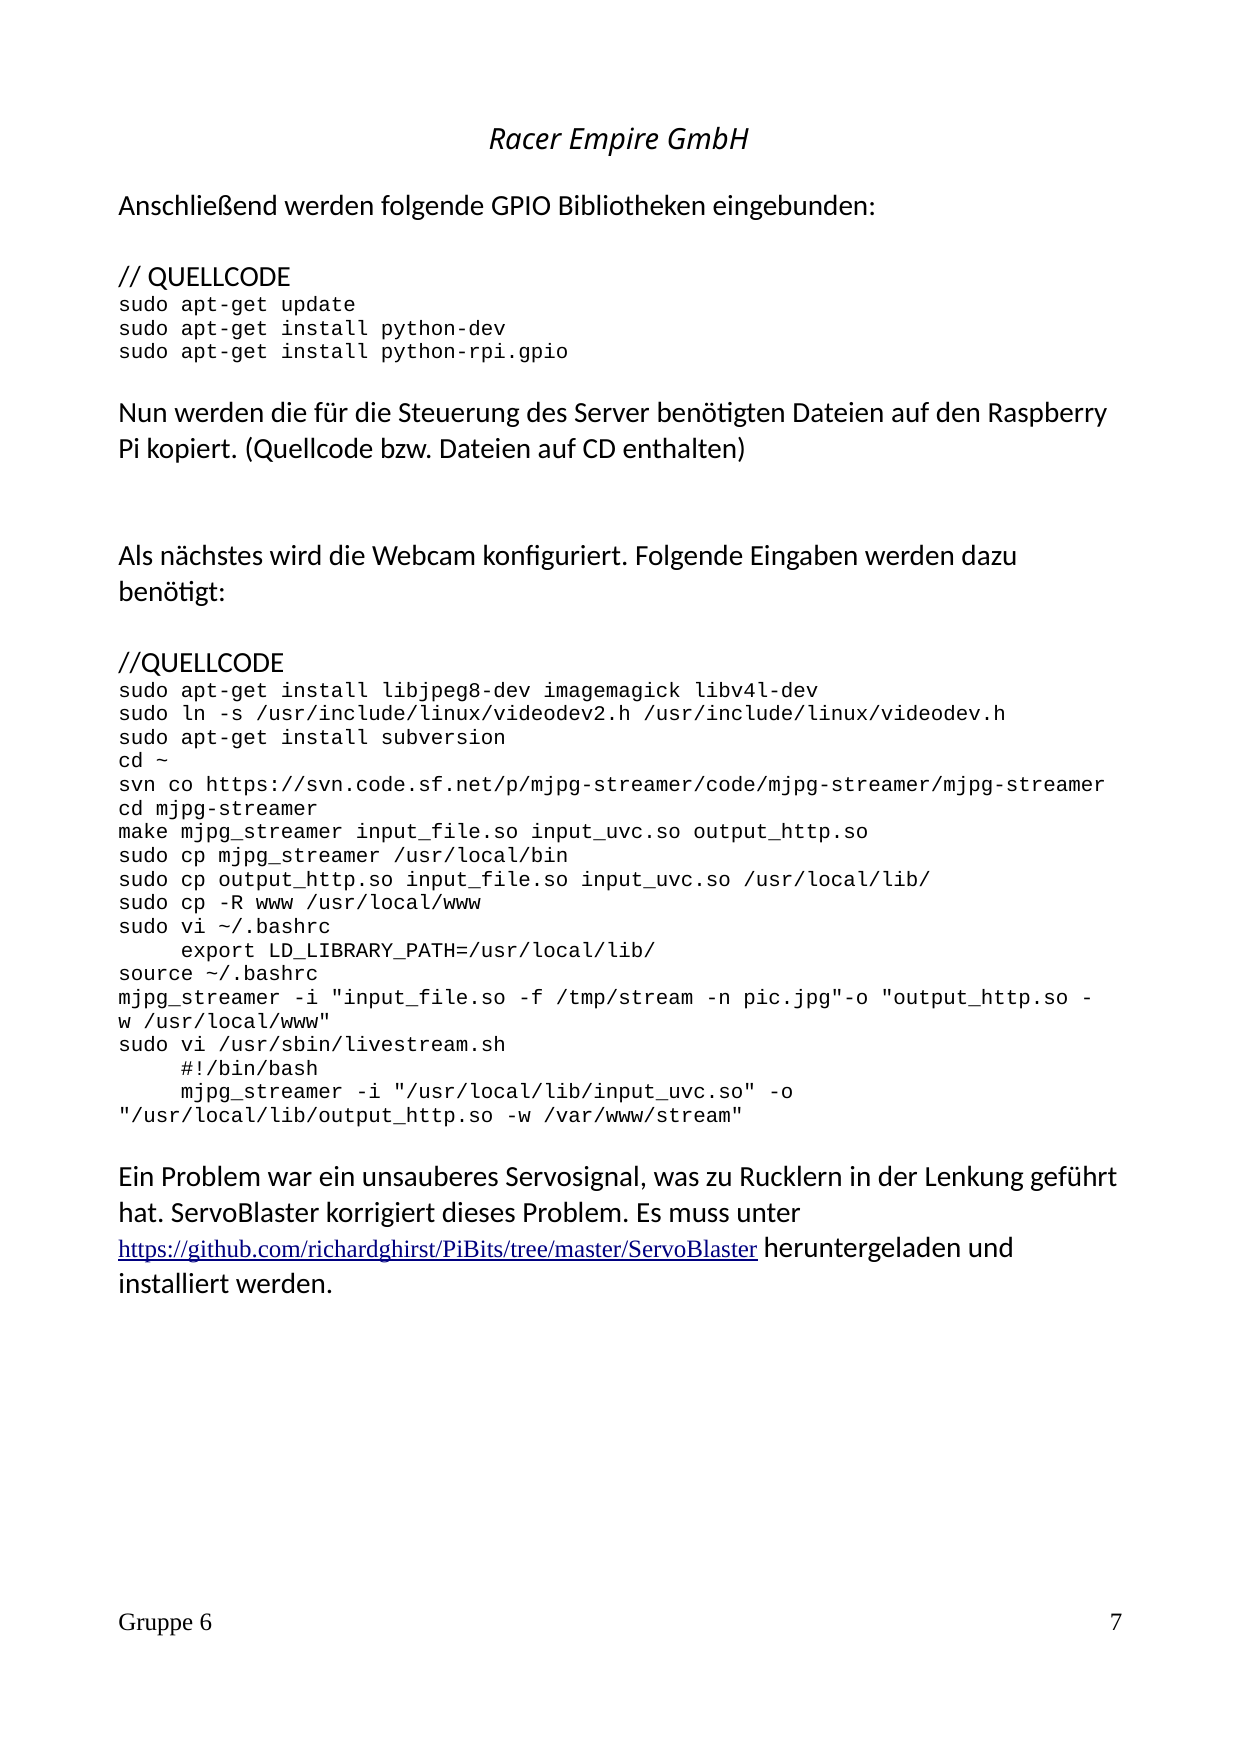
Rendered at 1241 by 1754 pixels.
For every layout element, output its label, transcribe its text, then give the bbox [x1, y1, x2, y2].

text Nun werden die für die Steuerung des Server benötigten Dateien auf den Raspberry Pi kopiert. (Quellcode bzw. Dateien auf CD enthalten) [118, 394, 1122, 466]
text //QUELLCODE [118, 644, 1122, 679]
text sudo cp output_http.so input_file.so input_uvc.so /usr/local/lib/ [118, 869, 1122, 892]
text Als nächstes wird die Webcam konfiguriert. Folgende Eingaben werden dazu benötigt: [118, 537, 1122, 608]
text sudo cp -R www /usr/local/www [118, 892, 1122, 916]
text sudo vi /usr/sbin/livestream.sh [118, 1034, 1122, 1058]
text mjpg_streamer -i "/usr/local/lib/input_uvc.so" -o "/usr/local/lib/output_http.so -w /var/www/stream" [118, 1082, 1122, 1129]
text sudo apt-get update [118, 294, 1122, 318]
text sudo vi ~/.bashrc [118, 916, 1122, 940]
text sudo apt-get install libjpeg8-dev imagemagick libv4l-dev [118, 679, 1122, 703]
text sudo cp mjpg_streamer /usr/local/bin [118, 845, 1122, 869]
text Anschließend werden folgende GPIO Bibliotheken eingebunden: [118, 187, 1122, 223]
text sudo apt-get install python-dev [118, 318, 1122, 341]
text sudo apt-get install python-rpi.gpio [118, 341, 1122, 365]
text mjpg_streamer -i "input_file.so -f /tmp/stream -n pic.jpg"-o "output_http.so -w /usr/local/www" [118, 987, 1122, 1034]
text // QUELLCODE [118, 258, 1122, 294]
text source ~/.bashrc [118, 963, 1122, 987]
text sudo ln -s /usr/include/linux/videodev2.h /usr/include/linux/videodev.h [118, 703, 1122, 727]
text Ein Problem war ein unsauberes Servosignal, was zu Rucklern in der Lenkung geführt hat. ServoBlaster korrigiert dieses Problem. Es muss unter https://github.com/richardghirst/PiBits/tree/master/ServoBlaster heruntergeladen und installiert werden. [118, 1158, 1122, 1301]
text svn co https://svn.code.sf.net/p/mjpg-streamer/code/mjpg-streamer/mjpg-streamer [118, 774, 1122, 798]
text make mjpg_streamer input_file.so input_uvc.so output_http.so [118, 821, 1122, 845]
text cd mjpg-streamer [118, 798, 1122, 821]
text export LD_LIBRARY_PATH=/usr/local/lib/ [118, 940, 1122, 963]
text sudo apt-get install subversion [118, 727, 1122, 751]
text #!/bin/bash [118, 1058, 1122, 1082]
text cd ~ [118, 751, 1122, 774]
